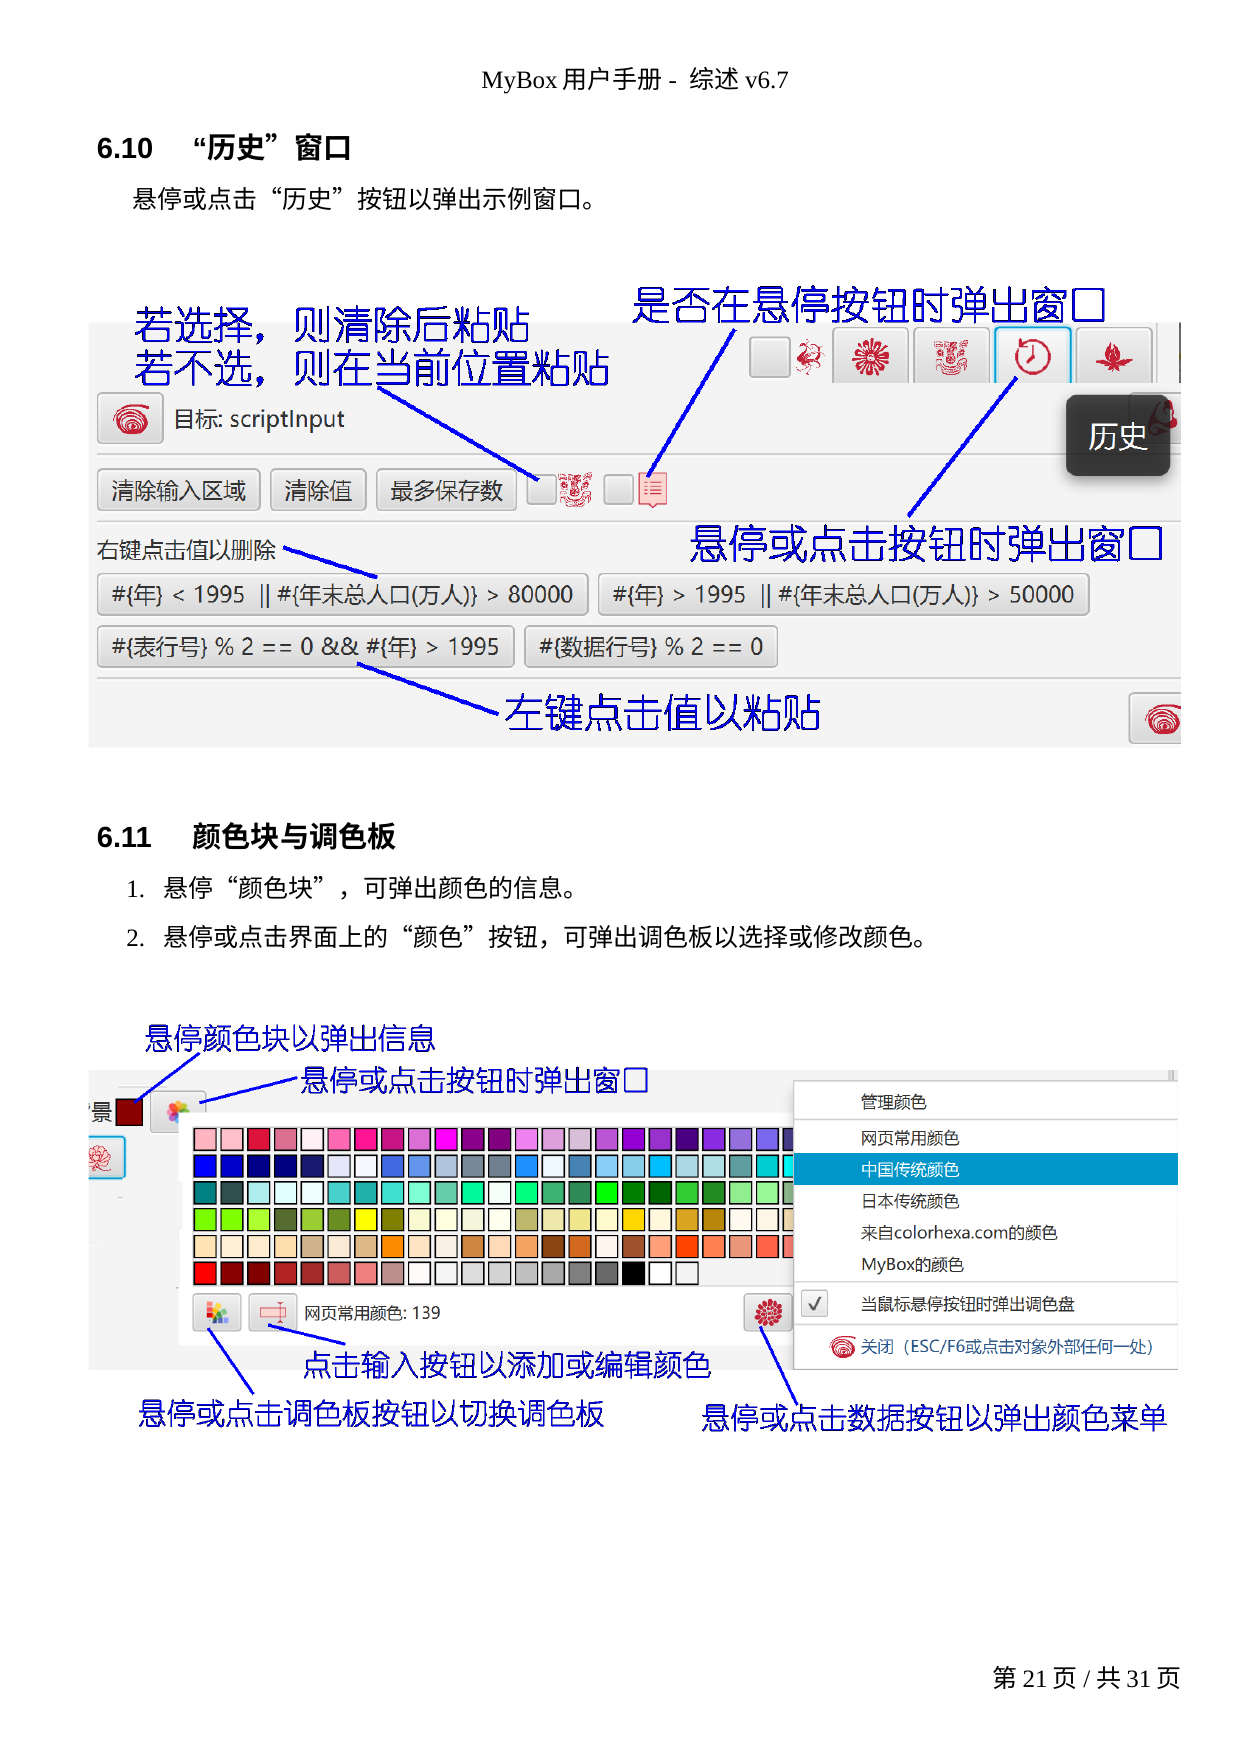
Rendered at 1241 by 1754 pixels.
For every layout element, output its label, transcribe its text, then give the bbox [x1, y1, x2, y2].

subtitle 颜色块与调色板 [88, 814, 1181, 856]
list 悬停“颜色块”，可弹出颜色的信息。 [126, 869, 1181, 905]
list 悬停或点击界面上的“颜色”按钮，可弹出调色板以选择或修改颜色。 [126, 917, 1181, 954]
subtitle “历史”窗口 [88, 125, 1181, 167]
picture [88, 1138, 123, 1177]
picture [88, 269, 1182, 748]
picture [88, 1007, 1182, 1445]
text 悬停或点击“历史”按钮以弹出示例窗口。 [88, 179, 1181, 216]
